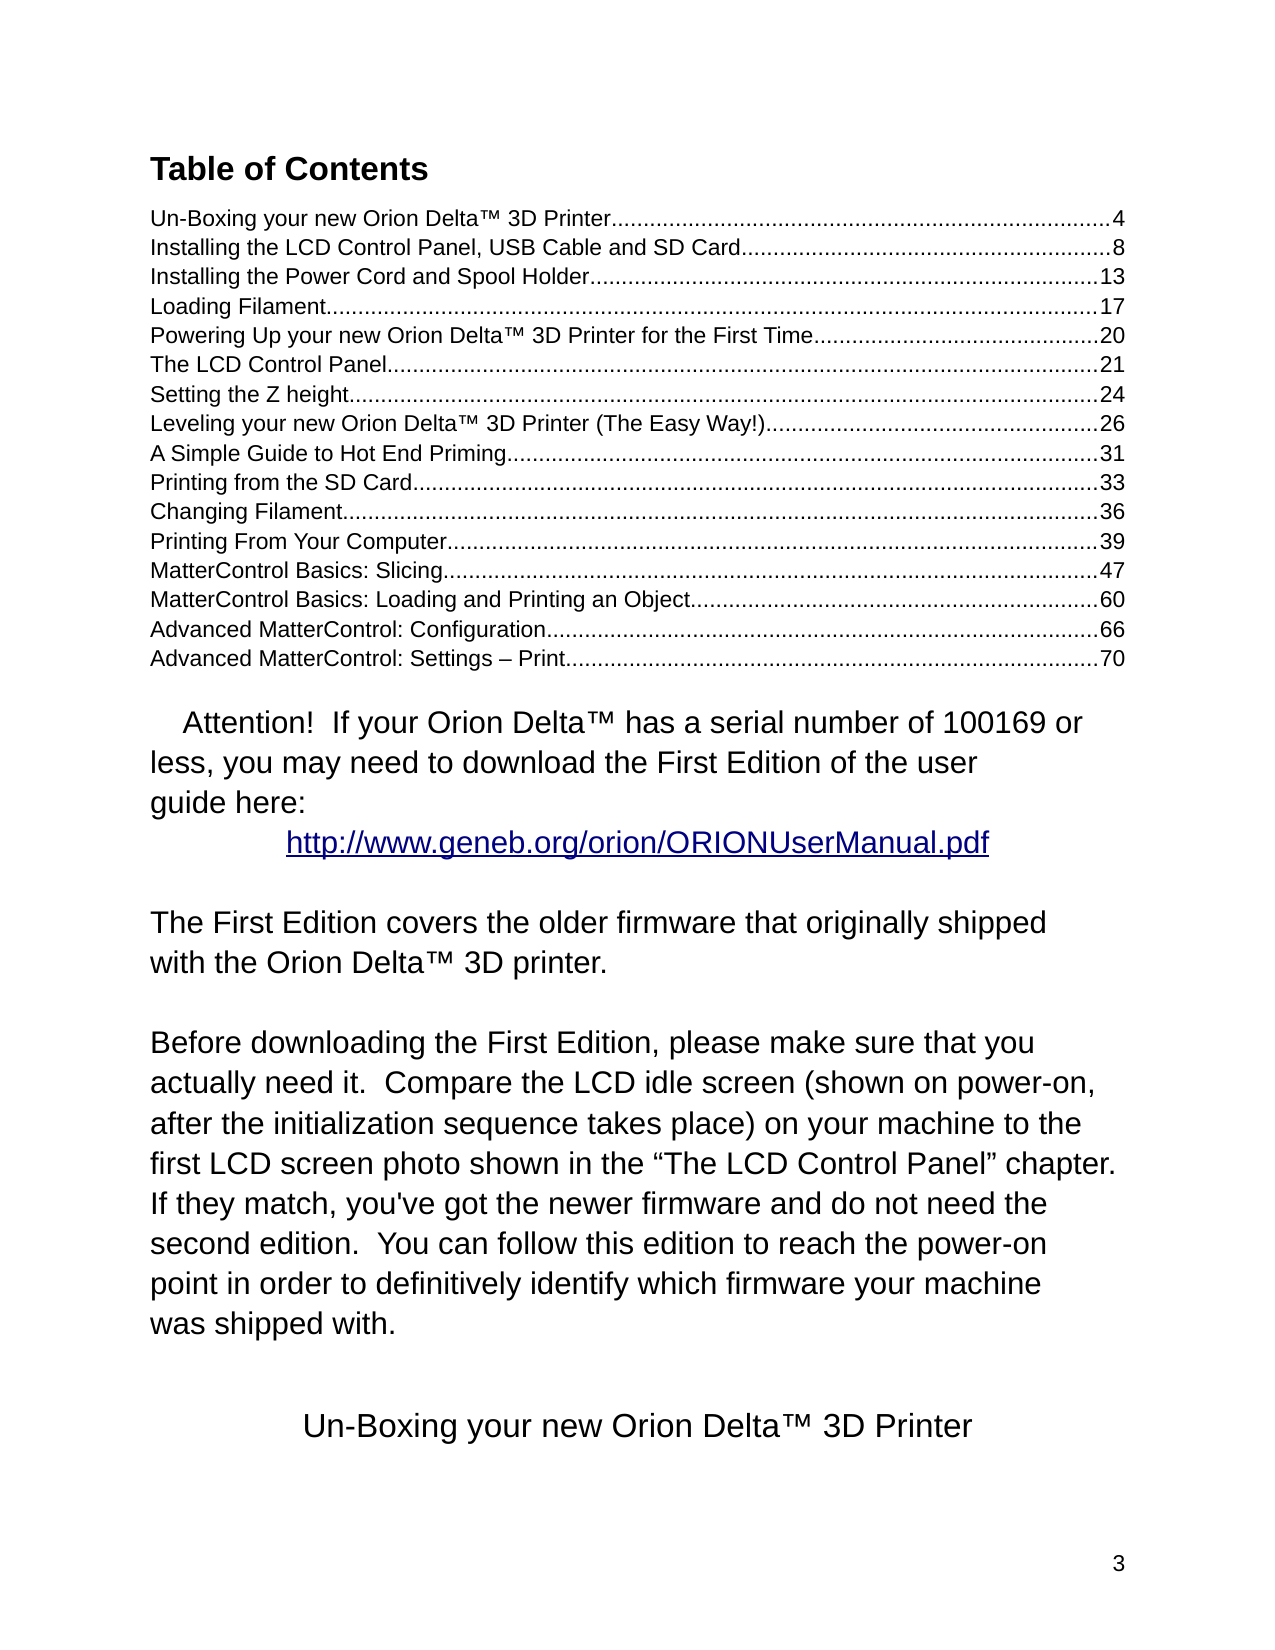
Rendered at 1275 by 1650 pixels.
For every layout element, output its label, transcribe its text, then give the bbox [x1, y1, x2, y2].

text Un-Boxing your new Orion Delta™ 3D Printer 4 [150, 205, 1125, 231]
text Printing From Your Computer 39 [150, 528, 1125, 554]
subtitle The First Edition covers the older firmware that originally shipped [150, 905, 1125, 940]
subtitle was shipped with. [150, 1306, 1125, 1341]
subtitle If they match, you've got the newer firmware and do not need the [150, 1186, 1125, 1221]
text MatterControl Basics: Loading and Printing an Object 60 [150, 587, 1125, 613]
text Setting the Z height 24 [150, 382, 1125, 407]
subtitle Un-Boxing your new Orion Delta™ 3D Printer [150, 1407, 1125, 1444]
text Installing the Power Cord and Spool Holder 13 [150, 264, 1125, 290]
text MatterControl Basics: Slicing 47 [150, 558, 1125, 583]
subtitle http://www.geneb.org/orion/ORIONUserManual.pdf [150, 825, 1125, 860]
subtitle guide here: [150, 785, 1125, 820]
text Leveling your new Orion Delta™ 3D Printer (The Easy Way!) 26 [150, 411, 1125, 437]
subtitle first LCD screen photo shown in the “The LCD Control Panel” chapter. [150, 1146, 1125, 1181]
text A Simple Guide to Hot End Priming 31 [150, 440, 1125, 466]
text The LCD Control Panel 21 [150, 352, 1125, 378]
text Advanced MatterControl: Settings – Print 70 [150, 646, 1125, 672]
subtitle after the initialization sequence takes place) on your machine to the [150, 1106, 1125, 1141]
subtitle actually need it. Compare the LCD idle screen (shown on power-on, [150, 1066, 1125, 1101]
subtitle less, you may need to download the First Edition of the user [150, 745, 1125, 780]
subtitle point in order to definitively identify which firmware your machine [150, 1266, 1125, 1301]
text Advanced MatterControl: Configuration 66 [150, 617, 1125, 642]
text Loading Filament 17 [150, 293, 1125, 319]
text Printing from the SD Card 33 [150, 470, 1125, 495]
text Powering Up your new Orion Delta™ 3D Printer for the First Time 20 [150, 323, 1125, 348]
subtitle Before downloading the First Edition, please make sure that you [150, 1026, 1125, 1060]
text Changing Filament 36 [150, 499, 1125, 525]
subtitle Attention! If your Orion Delta™ has a serial number of 100169 or [150, 705, 1125, 739]
text Installing the LCD Control Panel, USB Cable and SD Card 8 [150, 235, 1125, 260]
subtitle Table of Contents [150, 150, 1125, 187]
subtitle with the Orion Delta™ 3D printer. [150, 945, 1125, 980]
subtitle second edition. You can follow this edition to reach the power-on [150, 1226, 1125, 1261]
